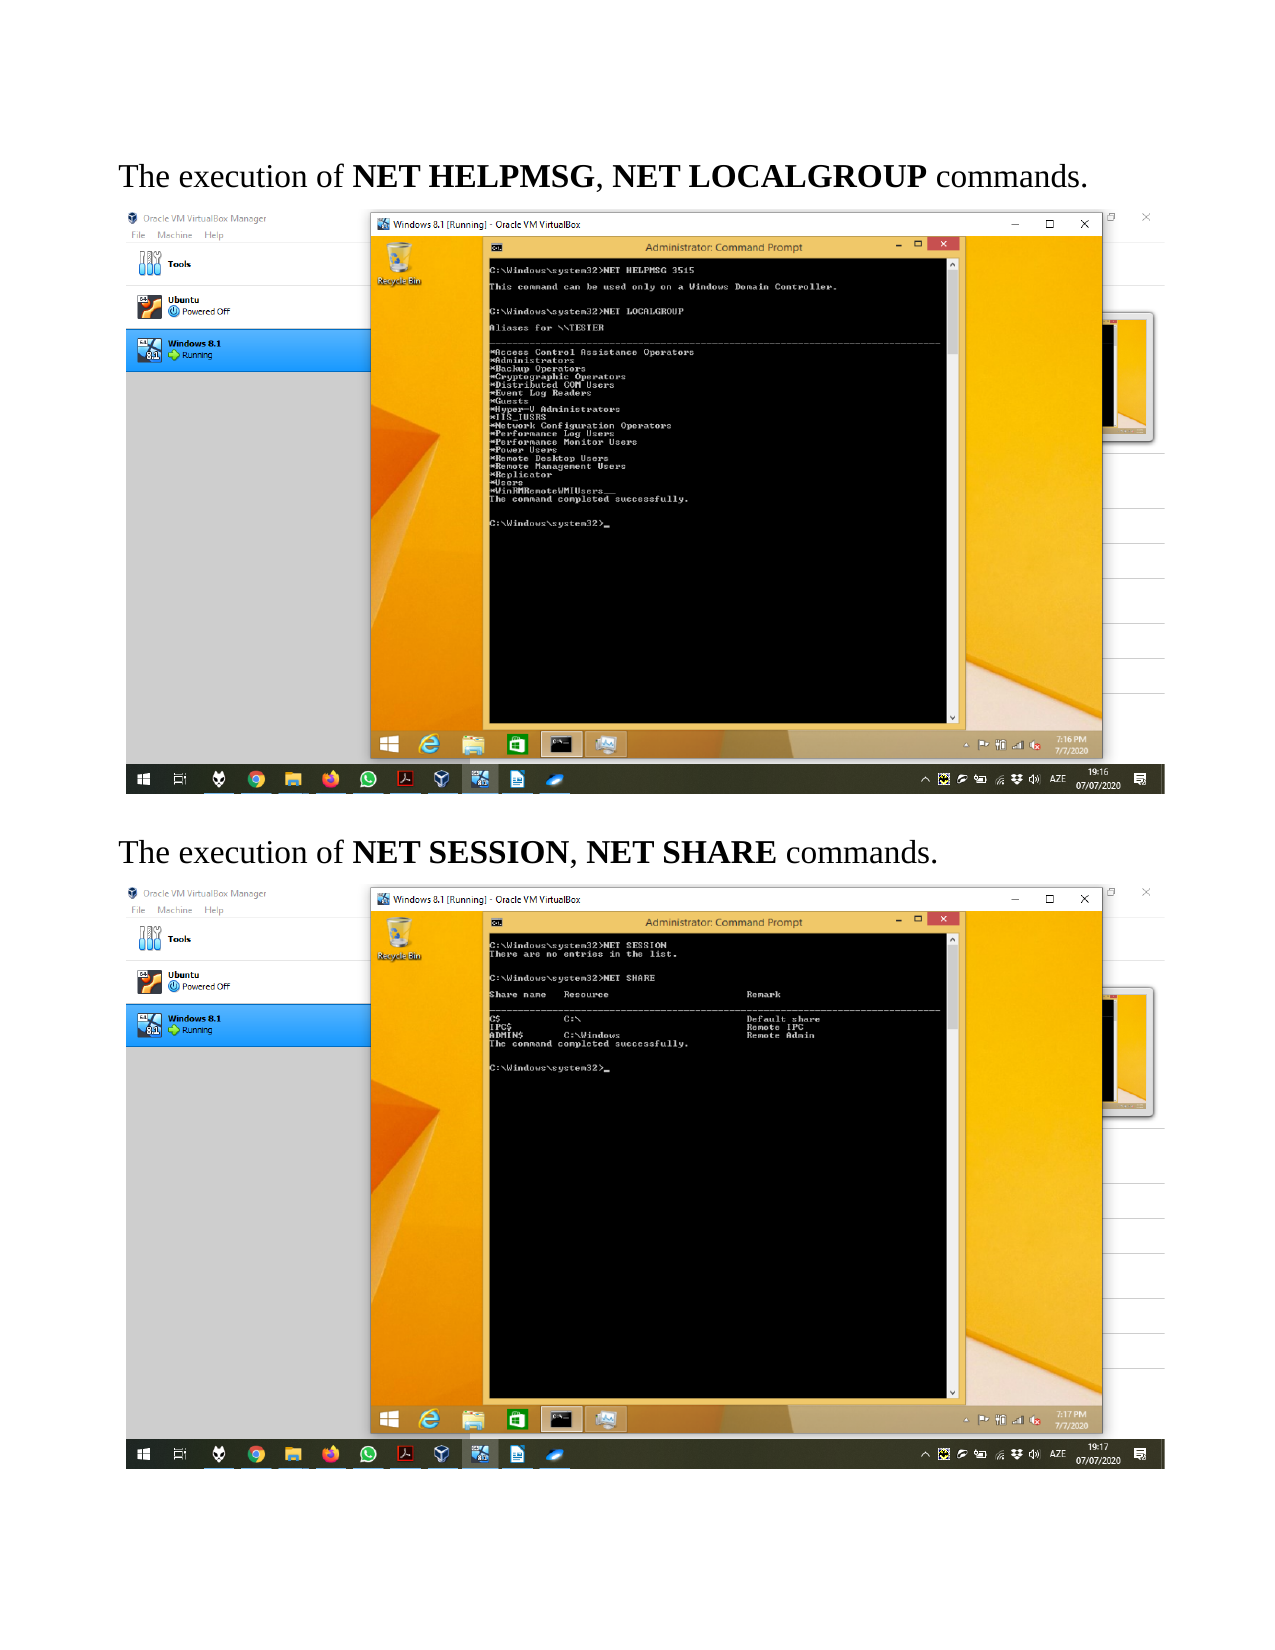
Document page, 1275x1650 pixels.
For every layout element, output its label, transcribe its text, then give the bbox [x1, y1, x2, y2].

text The execution of NET SESSION, NET SHARE commands. [118, 832, 1157, 870]
picture [126, 209, 1165, 794]
text The execution of NET HELPMSG, NET LOCALGROUP commands. [118, 156, 1157, 195]
picture [126, 884, 1165, 1469]
